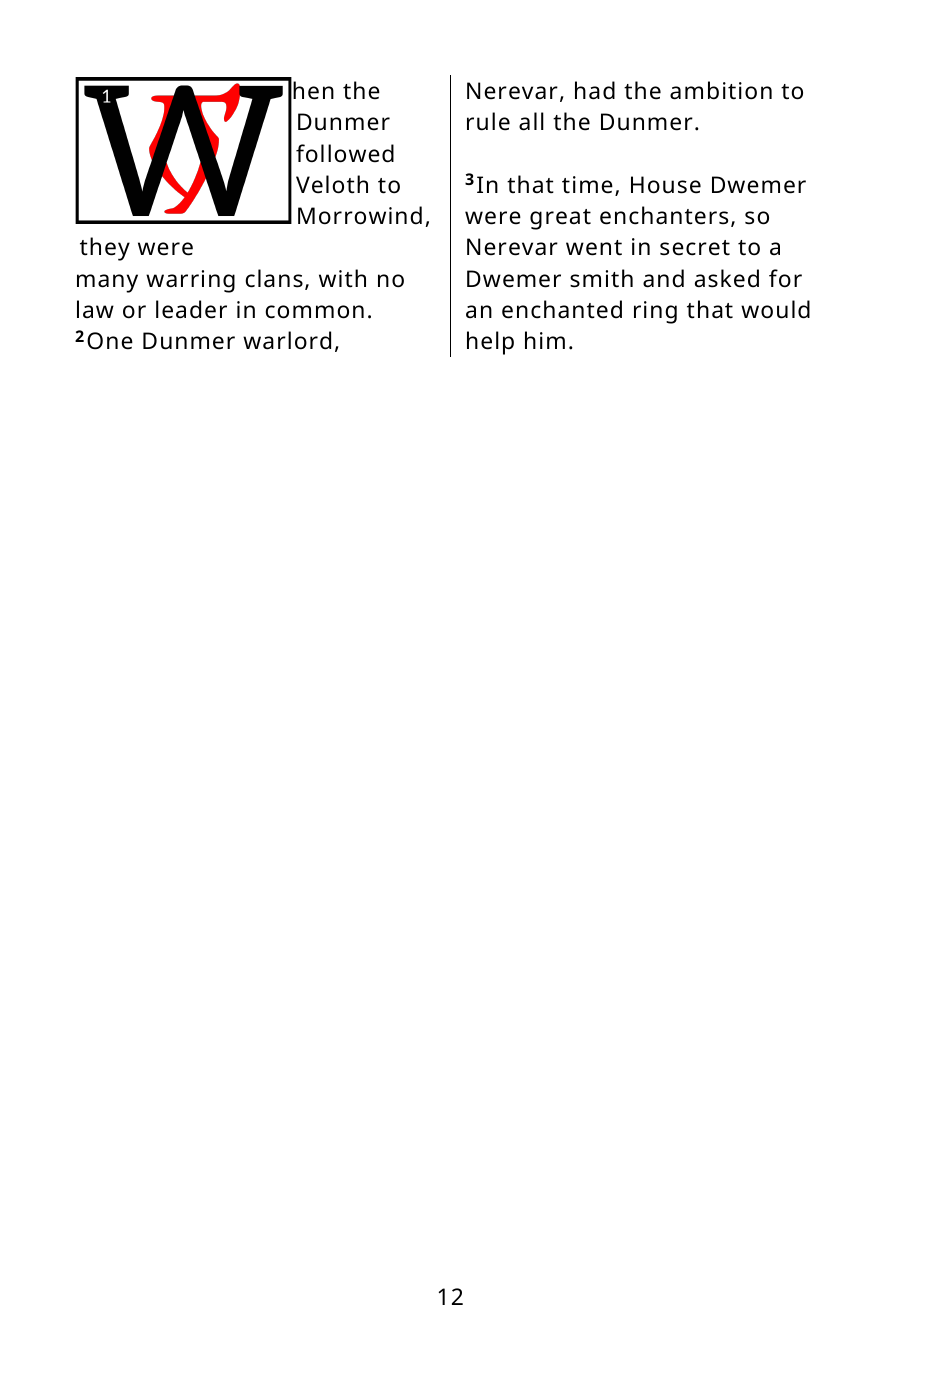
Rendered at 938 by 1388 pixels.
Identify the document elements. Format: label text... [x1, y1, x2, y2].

text Dunmer [292, 106, 435, 137]
text Morrowind, [75, 200, 435, 231]
text hen the [75, 75, 435, 106]
text followed [292, 137, 435, 169]
picture [75, 77, 292, 224]
text they were [75, 231, 435, 262]
text Nerevar, had the ambition to rule all the Dunmer. [465, 75, 825, 137]
text many warring clans, with no law or leader in common. 2One Dunmer warlord, [75, 262, 435, 356]
text Veloth to [292, 169, 435, 200]
text 3In that time, House Dwemer were great enchanters, so Nerevar went in secret to a Dwemer smith and asked for an enchanted ring that would help him. [465, 169, 825, 356]
